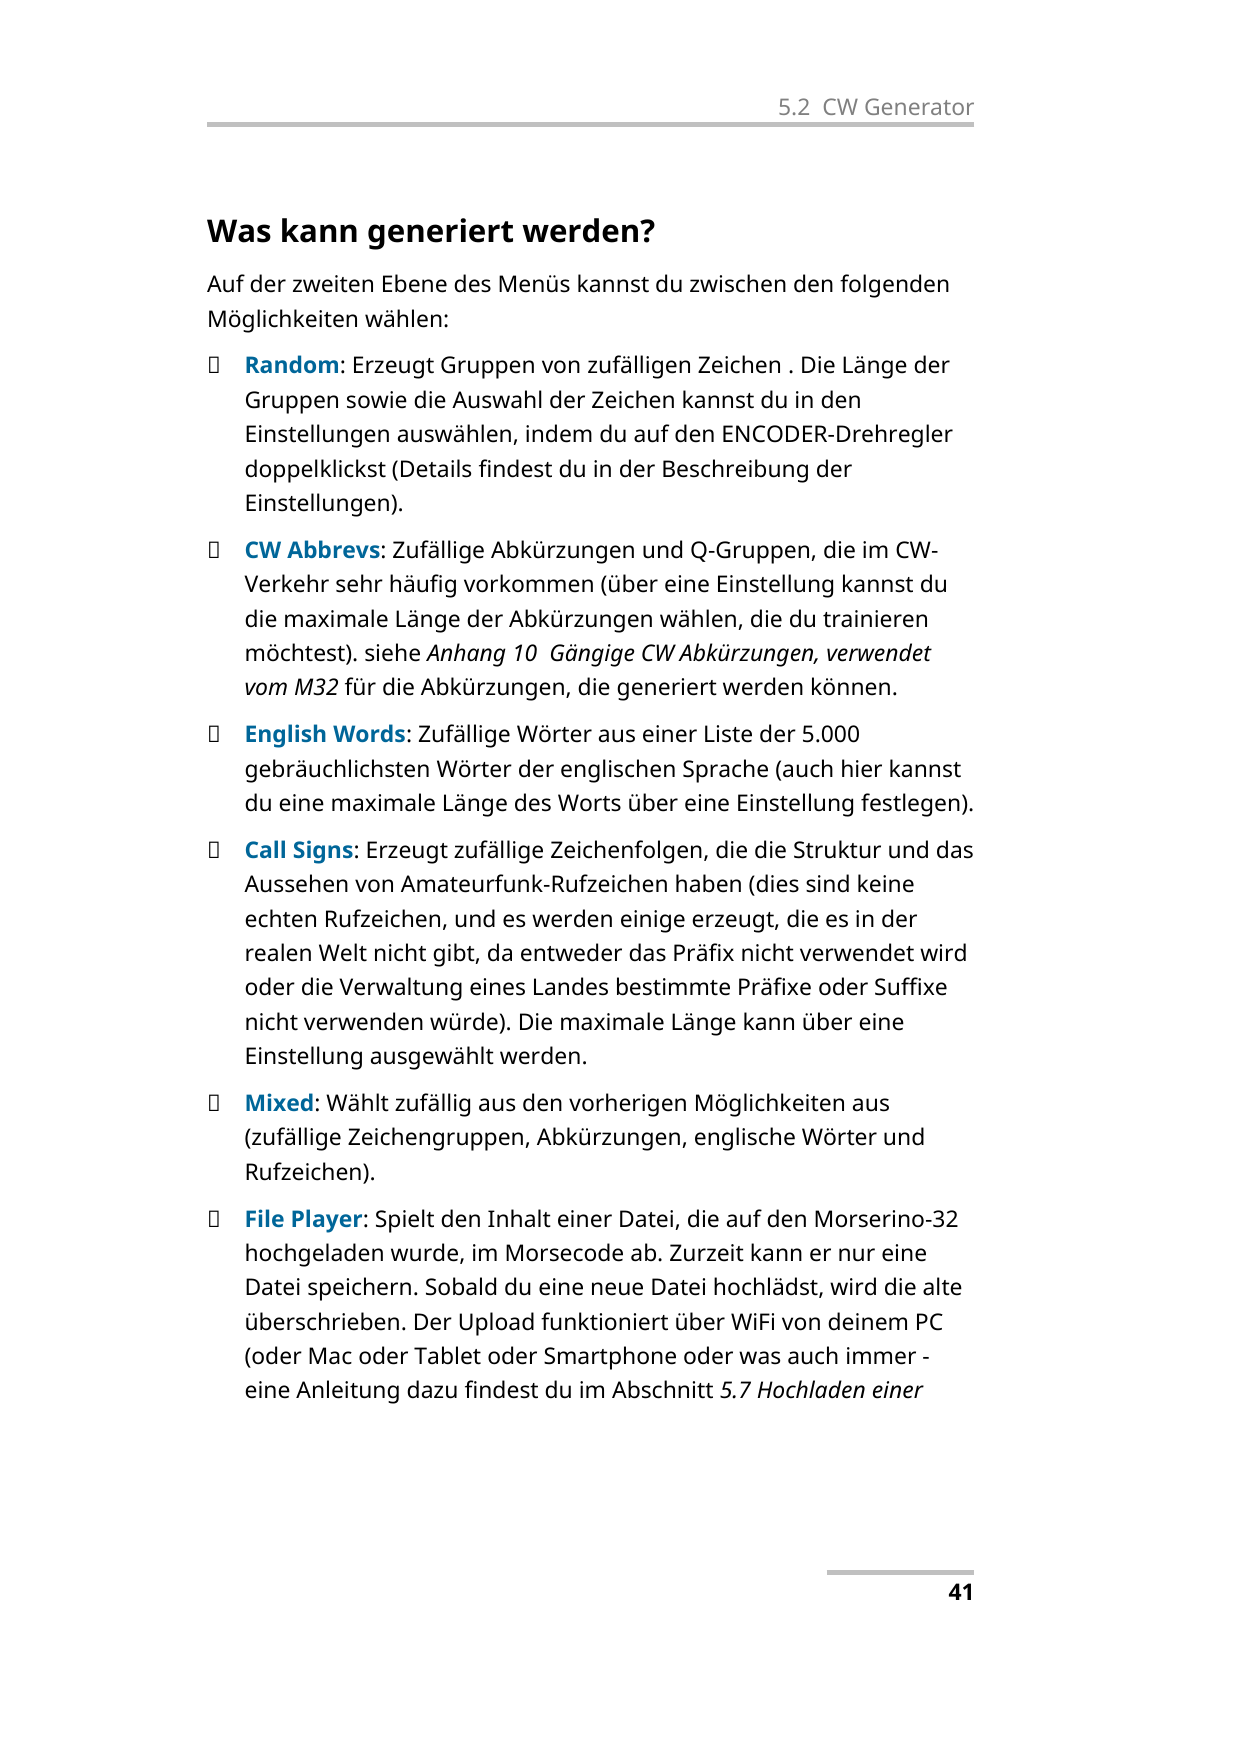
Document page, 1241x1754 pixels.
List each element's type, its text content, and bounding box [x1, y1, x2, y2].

list Call Signs: Erzeugt zufällige Zeichenfolgen, die die Struktur und das Aussehen von Amateurfunk-Rufzeichen haben (dies sind keine echten Rufzeichen, und es werden einige erzeugt, die es in der realen Welt nicht gibt, da entweder das Präfix nicht verwendet wird oder die Verwaltung eines Landes bestimmte Präfixe oder Suffixe nicht verwenden würde). Die maximale Länge kann über eine Einstellung ausgewählt werden. [207, 834, 974, 1071]
list English Words: Zufällige Wörter aus einer Liste der 5.000 gebräuchlichsten Wörter der englischen Sprache (auch hier kannst du eine maximale Länge des Worts über eine Einstellung festlegen). [207, 718, 974, 818]
list File Player: Spielt den Inhalt einer Datei, die auf den Morserino-32 hochgeladen wurde, im Morsecode ab. Zurzeit kann er nur eine Datei speichern. Sobald du eine neue Datei hochlädst, wird die alte überschrieben. Der Upload funktioniert über WiFi von deinem PC (oder Mac oder Tablet oder Smartphone oder was auch immer - eine Anleitung dazu findest du im Abschnitt 5.7 Hochladen einer [207, 1202, 974, 1406]
text Auf der zweiten Ebene des Menüs kannst du zwischen den folgenden Möglichkeiten wählen: [207, 268, 974, 334]
list Mixed: Wählt zufällig aus den vorherigen Möglichkeiten aus (zufällige Zeichengruppen, Abkürzungen, englische Wörter und Rufzeichen). [207, 1087, 974, 1187]
list Random: Erzeugt Gruppen von zufälligen Zeichen . Die Länge der Gruppen sowie die Auswahl der Zeichen kannst du in den Einstellungen auswählen, indem du auf den ENCODER-Drehregler doppelklickst (Details findest du in der Beschreibung der Einstellungen). [207, 349, 974, 518]
subtitle Was kann generiert werden? [207, 207, 974, 251]
list CW Abbrevs: Zufällige Abkürzungen und Q-Gruppen, die im CW-Verkehr sehr häufig vorkommen (über eine Einstellung kannst du die maximale Länge der Abkürzungen wählen, die du trainieren möchtest). siehe Anhang 10 Gängige CW Abkürzungen, verwendet vom M32 für die Abkürzungen, die generiert werden können. [207, 534, 974, 702]
